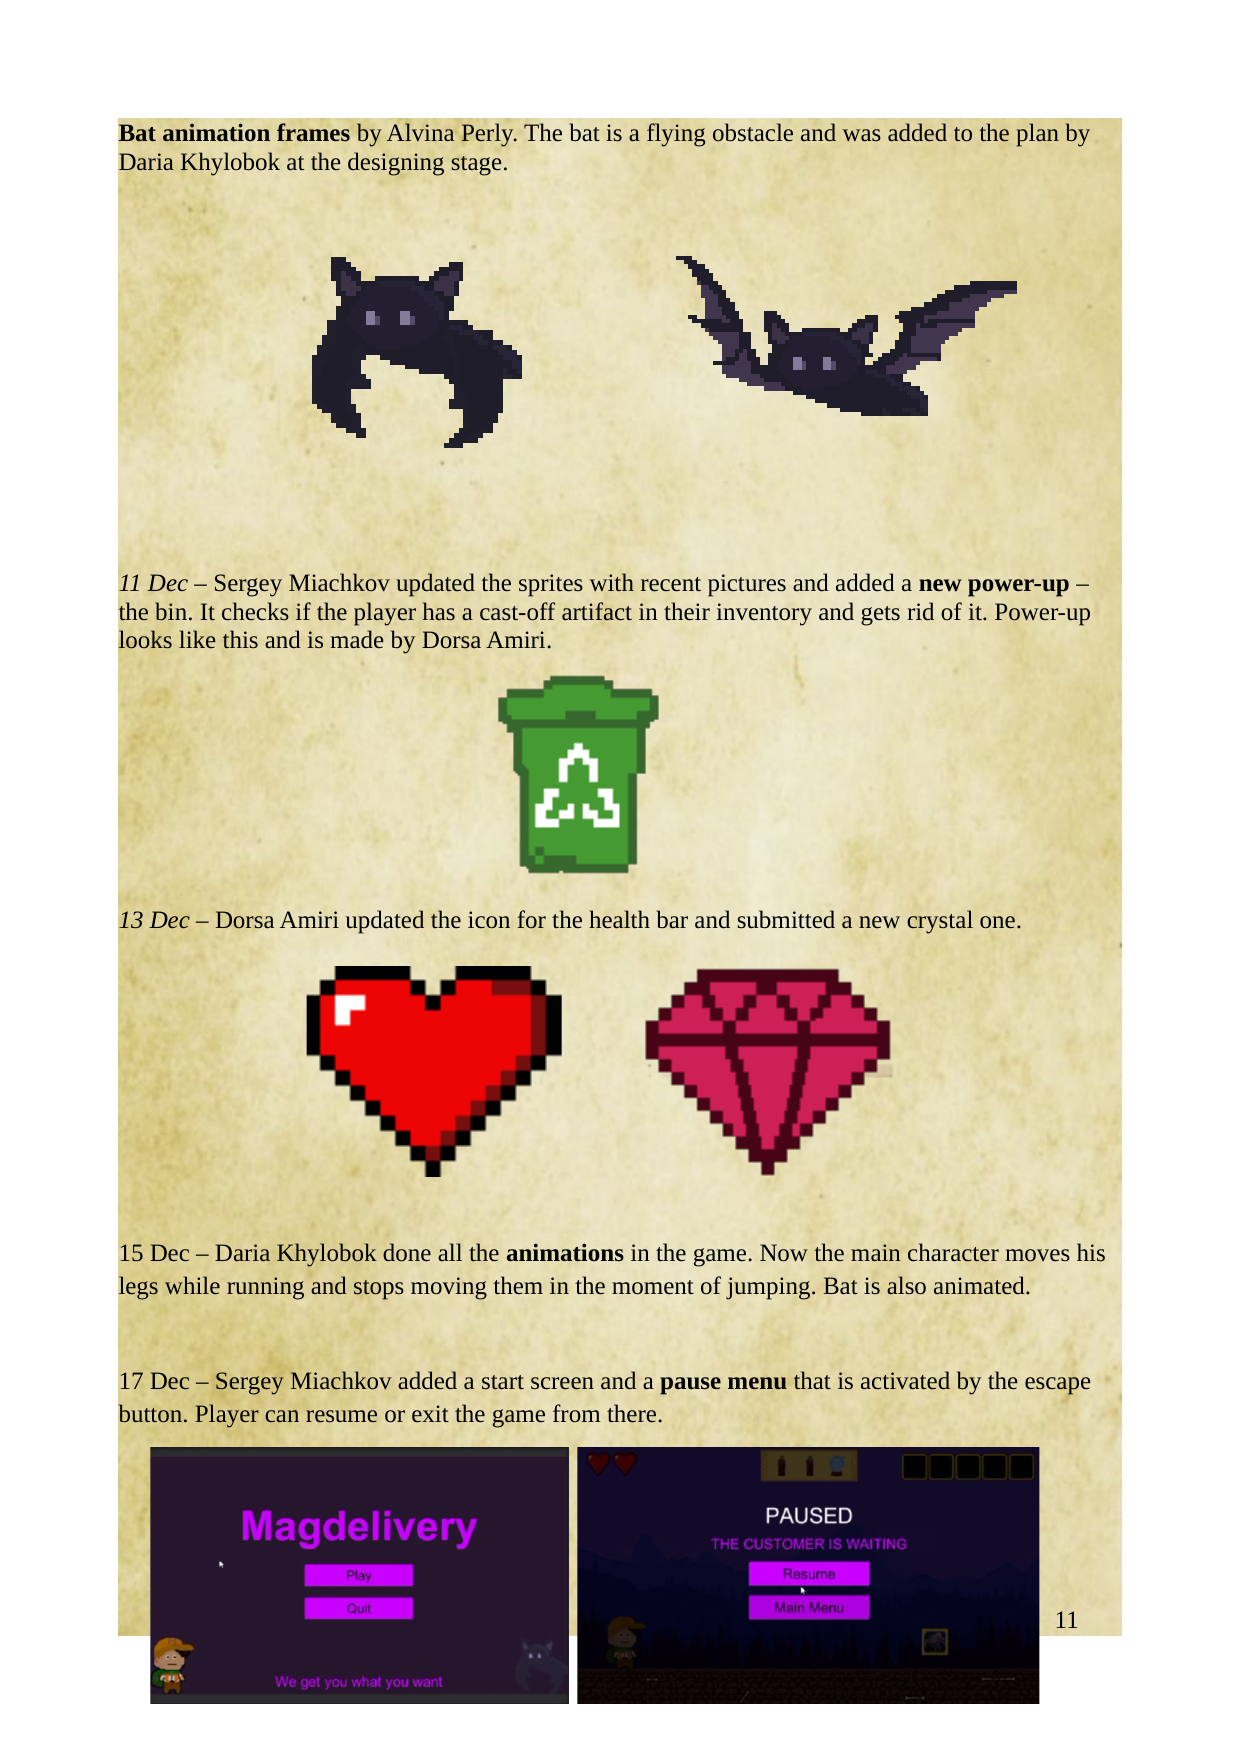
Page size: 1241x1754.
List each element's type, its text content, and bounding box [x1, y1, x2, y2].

picture [220, 476, 1021, 568]
picture [577, 1447, 1040, 1704]
picture [220, 933, 1021, 1238]
picture [150, 1447, 569, 1704]
subtitle Bat animation frames by Alvina Perly. The bat is a flying obstacle and was added to the plan by Daria Khylobok at the designing stage. [118, 118, 1122, 176]
text 17 Dec – Sergey Miachkov added a start screen and a pause menu that is activated by the escape button. Player can resume or exit the game from there. [118, 1366, 1122, 1428]
picture [220, 654, 1021, 905]
text 13 Dec – Dorsa Amiri updated the icon for the health bar and submitted a new crystal one. [118, 905, 1122, 933]
picture [369, 284, 477, 452]
text 15 Dec – Daria Khylobok done all the animations in the game. Now the main character moves his legs while running and stops moving them in the moment of jumping. Bat is also animated. [118, 1238, 1122, 1300]
subtitle 11 Dec – Sergey Miachkov updated the sprites with recent pictures and added a new power-up – the bin. It checks if the player has a cast-off artifact in their inventory and gets rid of it. Power-up looks like this and is made by Dorsa Amiri. [118, 568, 1122, 654]
picture [791, 273, 944, 448]
